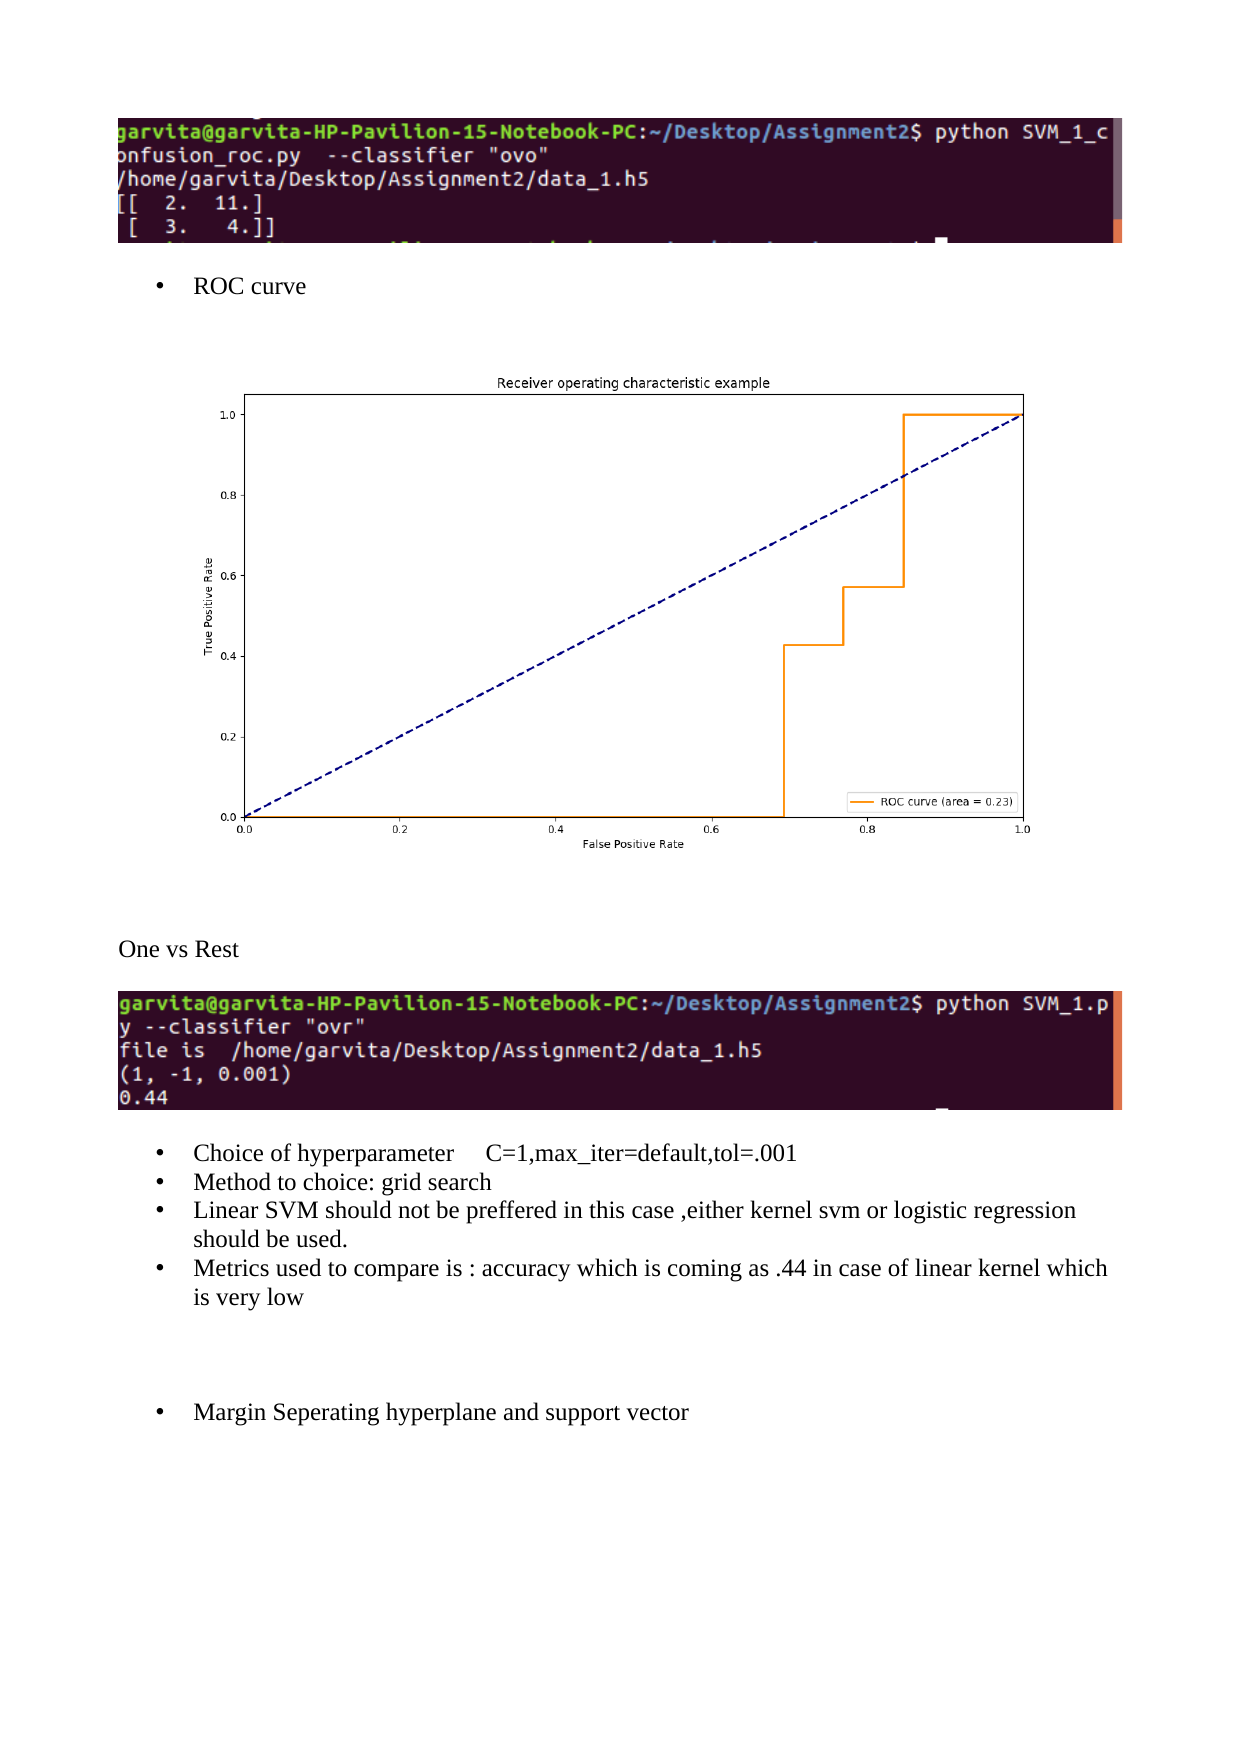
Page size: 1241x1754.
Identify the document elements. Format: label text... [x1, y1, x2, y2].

picture [118, 991, 1123, 1110]
list Metrics used to compare is : accuracy which is coming as .44 in case of linear kernel which is very low [156, 1253, 1122, 1311]
list Margin Seperating hyperplane and support vector [156, 1397, 1122, 1426]
picture [118, 118, 1123, 243]
list Choice of hyperparameter C=1,max_iter=default,tol=.001 [156, 1138, 1122, 1167]
list Linear SVM should not be preffered in this case ,either kernel svm or logistic regression should be used. [156, 1196, 1122, 1253]
list ROC curve [156, 271, 1122, 300]
text One vs Rest [118, 934, 1122, 962]
picture [118, 328, 1123, 877]
list Method to choice: grid search [156, 1167, 1122, 1196]
